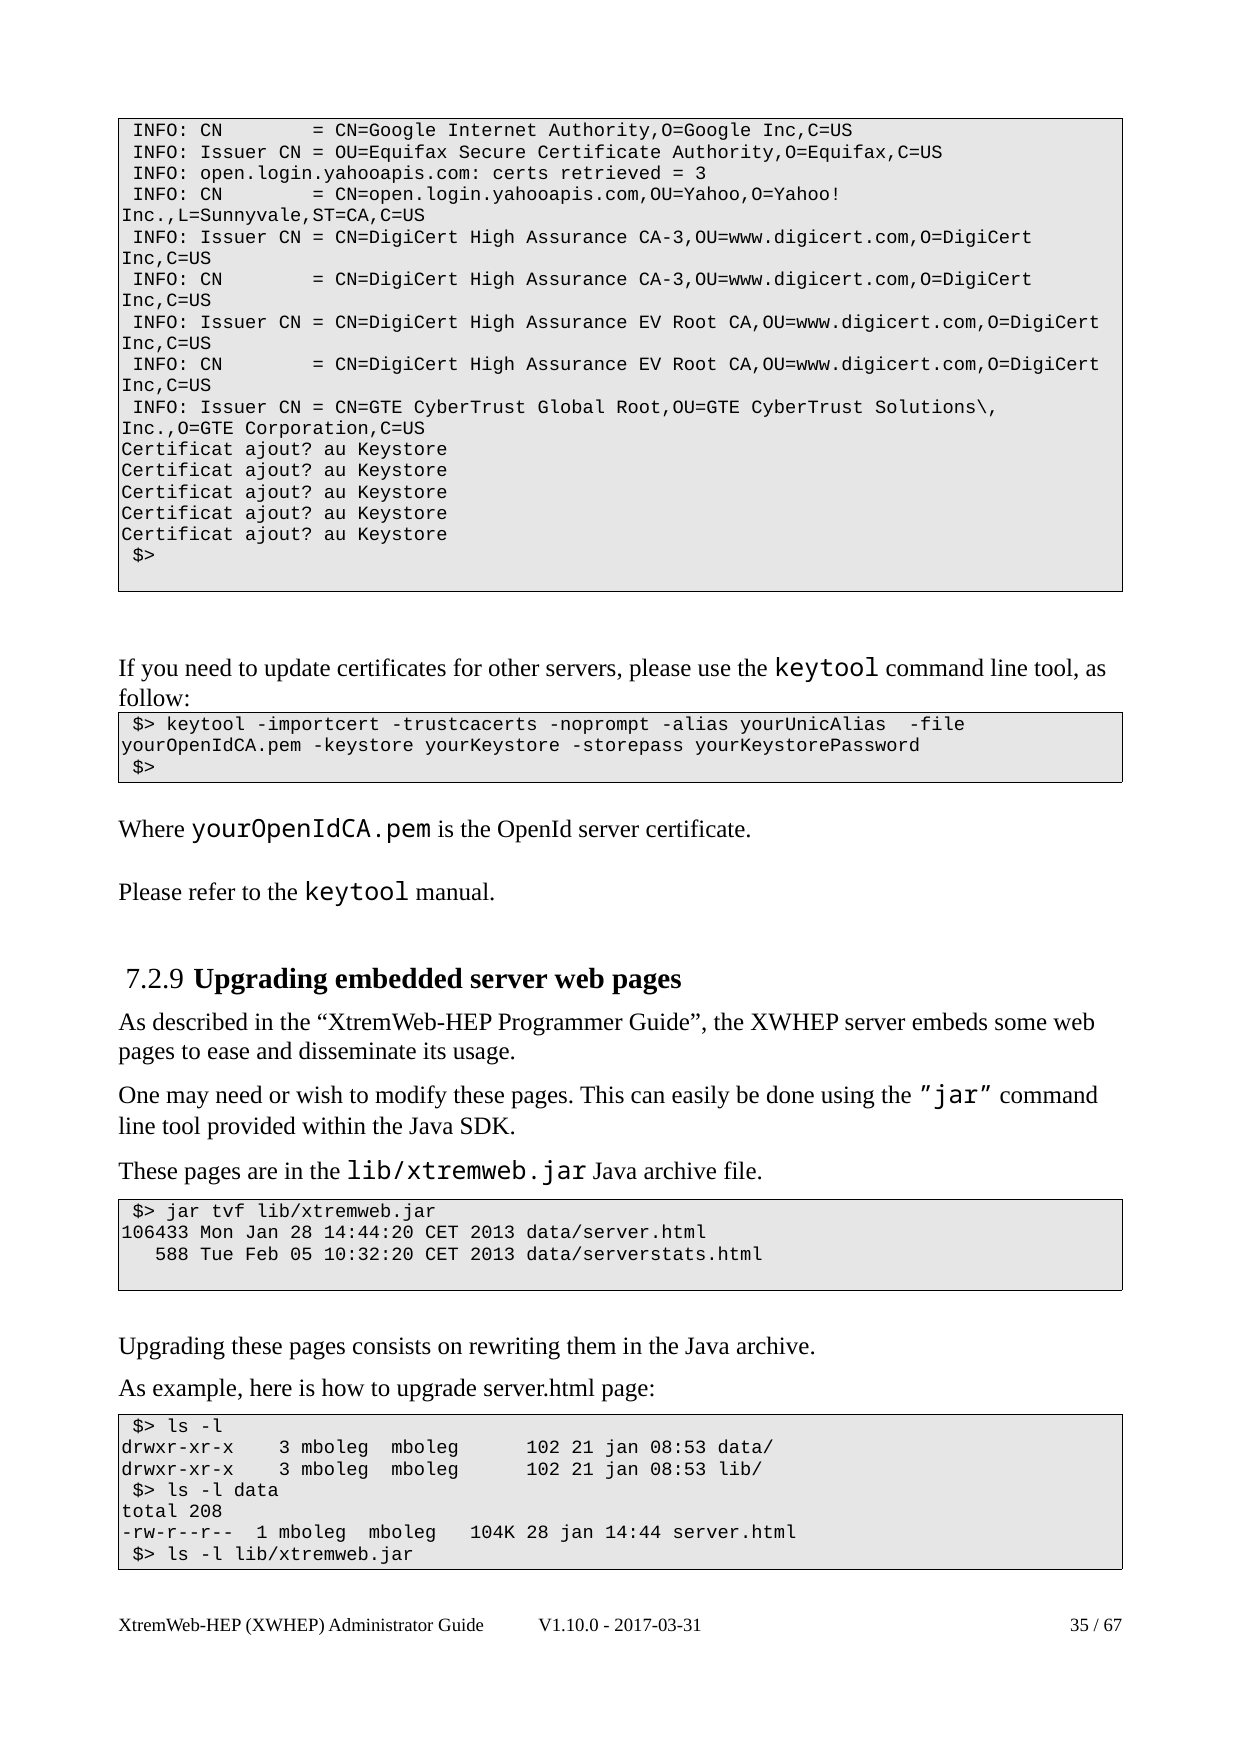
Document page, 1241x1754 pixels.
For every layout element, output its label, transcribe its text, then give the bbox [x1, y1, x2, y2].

text As described in the “XtremWeb-HEP Programmer Guide”, the XWHEP server embeds some web pages to ease and disseminate its usage. [118, 1007, 1122, 1065]
text 588 Tue Feb 05 10:32:20 CET 2013 data/serverstats.html [119, 1242, 1122, 1263]
text One may need or wish to modify these pages. This can easily be done using the ”jar” command line tool provided within the Java SDK. [118, 1077, 1122, 1140]
text $> ls -l [119, 1415, 1122, 1435]
subtitle Upgrading embedded server web pages [118, 961, 1122, 995]
text INFO: Issuer CN = OU=Equifax Secure Certificate Authority,O=Equifax,C=US [119, 139, 1122, 161]
text These pages are in the lib/xtremweb.jar Java archive file. [118, 1152, 1122, 1187]
text INFO: CN = CN=open.login.yahooapis.com,OU=Yahoo,O=Yahoo! Inc.,L=Sunnyvale,ST=CA,C=US [119, 182, 1122, 224]
text INFO: Issuer CN = CN=GTE CyberTrust Global Root,OU=GTE CyberTrust Solutions\, Inc.,O=GTE Corporation,C=US [119, 394, 1122, 437]
text INFO: open.login.yahooapis.com: certs retrieved = 3 [119, 161, 1122, 182]
text INFO: Issuer CN = CN=DigiCert High Assurance CA-3,OU=www.digicert.com,O=DigiCert Inc,C=US [119, 224, 1122, 267]
text INFO: CN = CN=Google Internet Authority,O=Google Inc,C=US [119, 119, 1122, 139]
text drwxr-xr-x 3 mboleg mboleg 102 21 jan 08:53 data/ [119, 1435, 1122, 1456]
text If you need to update certificates for other servers, please use the keytool command line tool, as follow: [118, 649, 1122, 712]
text drwxr-xr-x 3 mboleg mboleg 102 21 jan 08:53 lib/ [119, 1456, 1122, 1478]
text Please refer to the keytool manual. [118, 873, 1122, 907]
text Certificat ajout? au Keystore [119, 458, 1122, 479]
text INFO: Issuer CN = CN=DigiCert High Assurance EV Root CA,OU=www.digicert.com,O=DigiCert Inc,C=US [119, 309, 1122, 352]
text INFO: CN = CN=DigiCert High Assurance CA-3,OU=www.digicert.com,O=DigiCert Inc,C=US [119, 267, 1122, 309]
text Certificat ajout? au Keystore [119, 437, 1122, 458]
text $> ls -l data [119, 1478, 1122, 1499]
text Certificat ajout? au Keystore [119, 522, 1122, 543]
text 106433 Mon Jan 28 14:44:20 CET 2013 data/server.html [119, 1220, 1122, 1242]
text Certificat ajout? au Keystore [119, 501, 1122, 522]
text $> jar tvf lib/xtremweb.jar [119, 1200, 1122, 1220]
text -rw-r--r-- 1 mboleg mboleg 104K 28 jan 14:44 server.html [119, 1520, 1122, 1541]
text INFO: CN = CN=DigiCert High Assurance EV Root CA,OU=www.digicert.com,O=DigiCert Inc,C=US [119, 352, 1122, 394]
text $> ls -l lib/xtremweb.jar [119, 1541, 1122, 1569]
text Upgrading these pages consists on rewriting them in the Java archive. [118, 1331, 1122, 1360]
text $> [119, 543, 1122, 564]
text Where yourOpenIdCA.pem is the OpenId server certificate. [118, 811, 1122, 844]
text $> keytool -importcert -trustcacerts -noprompt -alias yourUnicAlias -file yourOpenIdCA.pem -keystore yourKeystore -storepass yourKeystorePassword [119, 713, 1122, 754]
text Certificat ajout? au Keystore [119, 479, 1122, 501]
text As example, here is how to upgrade server.html page: [118, 1373, 1122, 1401]
text $> [119, 754, 1122, 782]
text total 208 [119, 1499, 1122, 1520]
